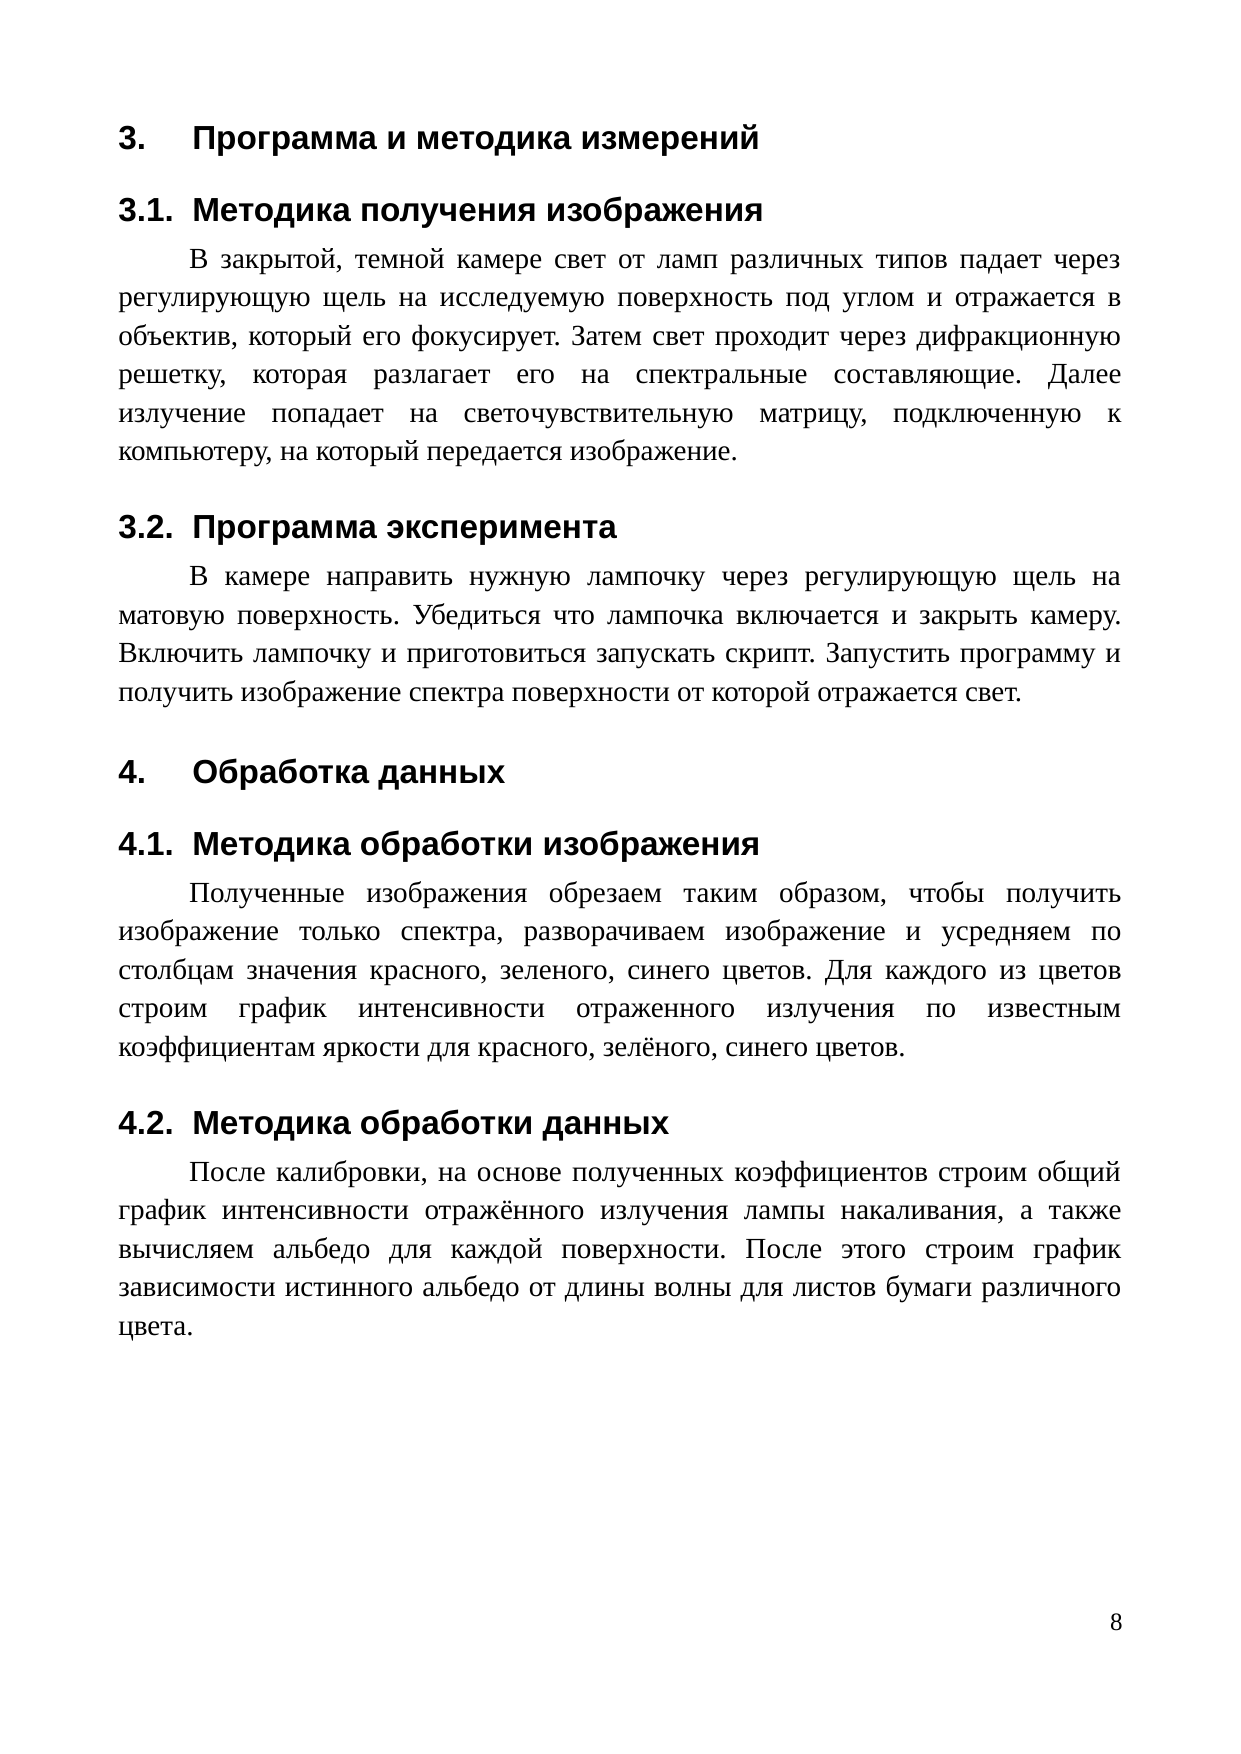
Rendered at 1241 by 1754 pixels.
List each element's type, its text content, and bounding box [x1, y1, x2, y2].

subtitle Программа и методика измерений [118, 118, 1122, 157]
subtitle Методика получения изображения [118, 190, 1122, 228]
subtitle Методика обработки изображения [118, 824, 1122, 862]
subtitle Программа эксперимента [118, 507, 1122, 546]
text После калибровки, на основе полученных коэффициентов строим общий график интенсивности отражённого излучения лампы накаливания, а также вычисляем альбедо для каждой поверхности. После этого строим график зависимости истинного альбедо от длины волны для листов бумаги различного цвета. [118, 1154, 1122, 1342]
subtitle Методика обработки данных [118, 1103, 1122, 1141]
subtitle Обработка данных [118, 752, 1122, 791]
text В камере направить нужную лампочку через регулирующую щель на матовую поверхность. Убедиться что лампочка включается и закрыть камеру. Включить лампочку и приготовиться запускать скрипт. Запустить программу и получить изображение спектра поверхности от которой отражается свет. [118, 558, 1122, 708]
text В закрытой, темной камере свет от ламп различных типов падает через регулирующую щель на исследуемую поверхность под углом и отражается в объектив, который его фокусирует. Затем свет проходит через дифракционную решетку, которая разлагает его на спектральные составляющие. Далее излучение попадает на светочувствительную матрицу, подключенную к компьютеру, на который передается изображение. [118, 241, 1122, 467]
text Полученные изображения обрезаем таким образом, чтобы получить изображение только спектра, разворачиваем изображение и усредняем по столбцам значения красного, зеленого, синего цветов. Для каждого из цветов строим график интенсивности отраженного излучения по известным коэффициентам яркости для красного, зелёного, синего цветов. [118, 875, 1122, 1063]
